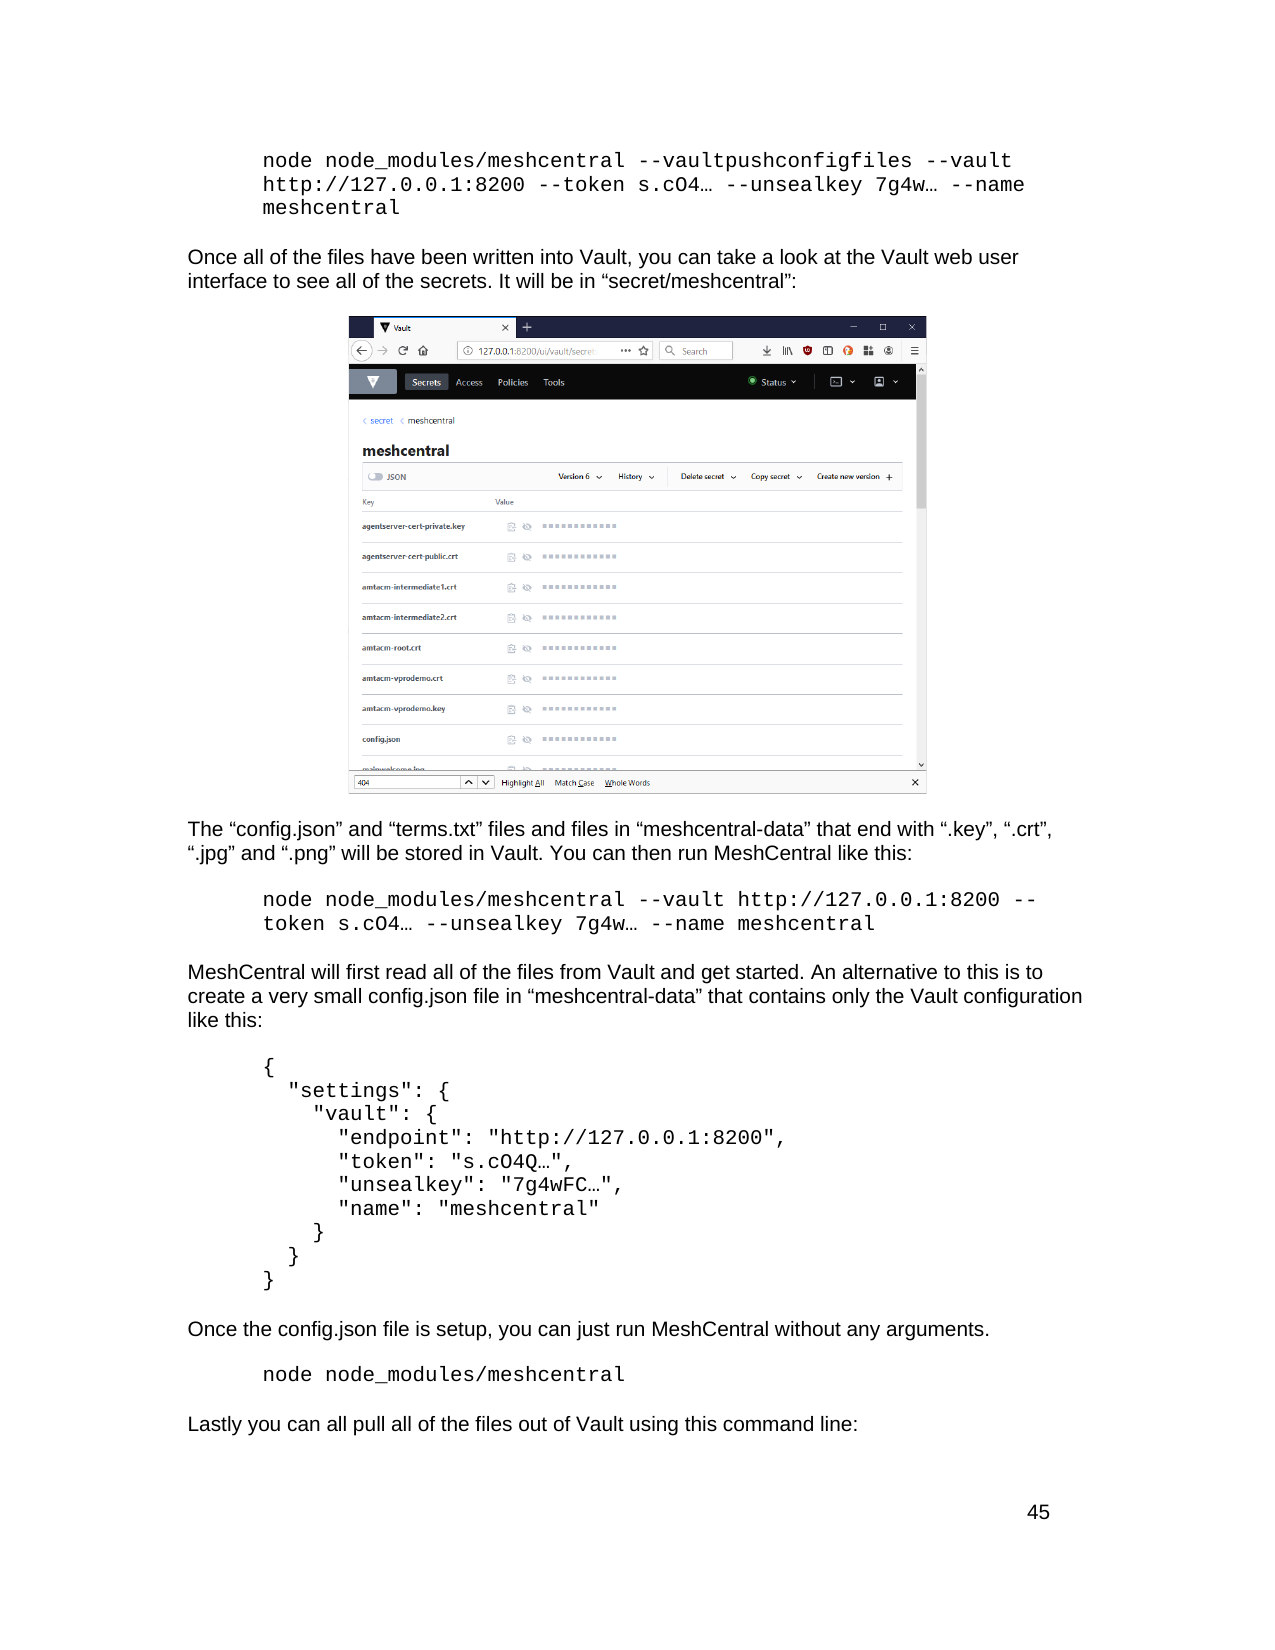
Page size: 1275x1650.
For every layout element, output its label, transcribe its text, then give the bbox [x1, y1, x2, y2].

text } [262, 1245, 1087, 1269]
text "token": "s.cO4Q…", [262, 1151, 1087, 1174]
text { [262, 1056, 1087, 1080]
text "vault": { [262, 1103, 1087, 1127]
text "settings": { [262, 1080, 1087, 1103]
text node node_modules/meshcentral --vaultpushconfigfiles --vault http://127.0.0.1:8200 --token s.cO4… --unsealkey 7g4w… --name meshcentral [262, 150, 1087, 221]
text "endpoint": "http://127.0.0.1:8200", [262, 1127, 1087, 1151]
text Once all of the files have been written into Vault, you can take a look at the Vault web user interface to see all of the secrets. It will be in “secret/meshcentral”: [187, 245, 1087, 293]
text Lastly you can all pull all of the files out of Vault using this command line: [187, 1412, 1087, 1436]
text Once the config.json file is setup, you can just run MeshCentral without any arguments. [187, 1316, 1087, 1340]
text "name": "meshcentral" [262, 1198, 1087, 1222]
text The “config.json” and “terms.txt” files and files in “meshcentral-data” that end with “.key”, “.crt”, “.jpg” and “.png” will be stored in Vault. You can then run MeshCentral like this: [187, 817, 1087, 865]
text node node_modules/meshcentral [187, 1364, 1087, 1388]
text } [262, 1222, 1087, 1245]
text "unsealkey": "7g4wFC…", [262, 1174, 1087, 1198]
text } [262, 1269, 1087, 1292]
text node node_modules/meshcentral --vault http://127.0.0.1:8200 --token s.cO4… --unsealkey 7g4w… --name meshcentral [262, 889, 1087, 936]
text MeshCentral will first read all of the files from Vault and get started. An alternative to this is to create a very small config.json file in “meshcentral-data” that contains only the Vault configuration like this: [187, 960, 1087, 1032]
